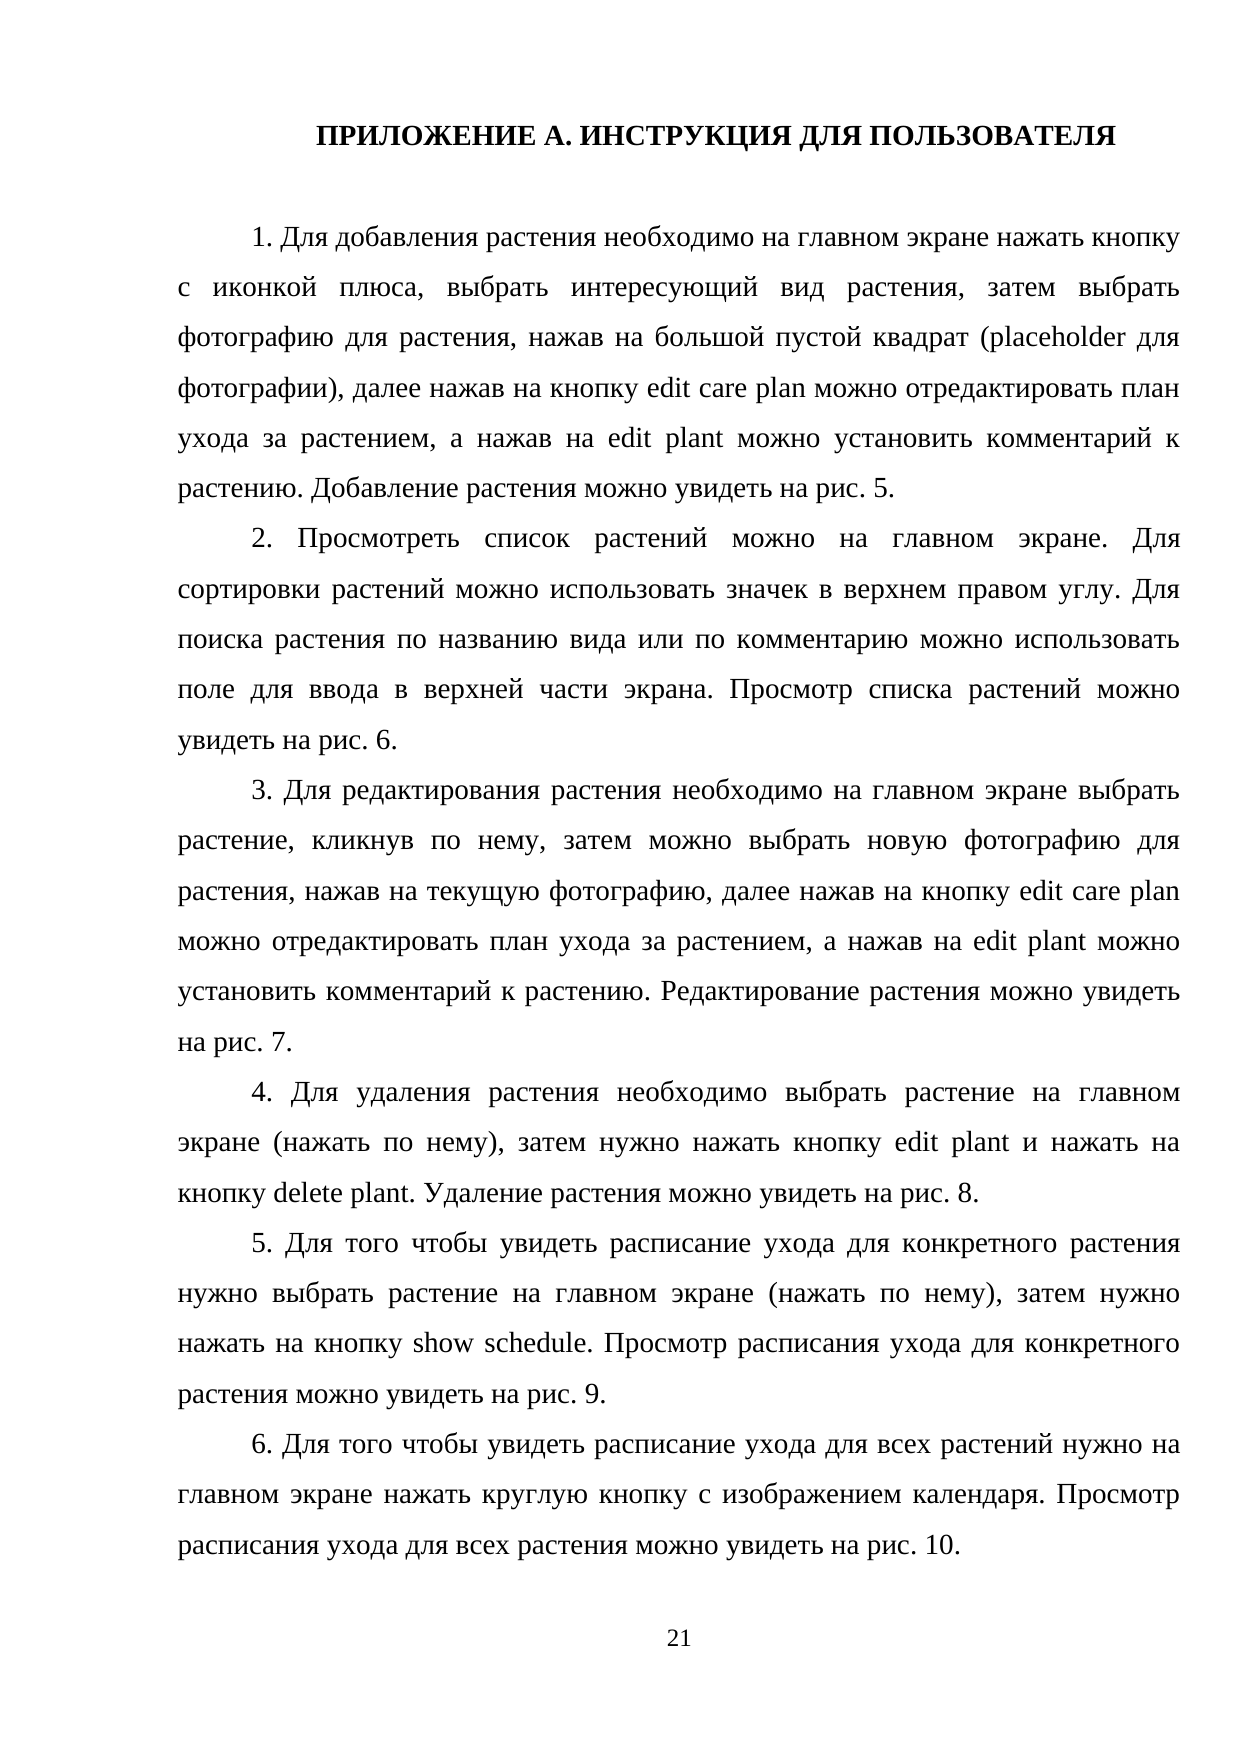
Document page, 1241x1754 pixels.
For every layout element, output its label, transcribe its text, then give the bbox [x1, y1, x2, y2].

text 2. Просмотреть список растений можно на главном экране. Для сортировки растений можно использовать значек в верхнем правом углу. Для поиска растения по названию вида или по комментарию можно использовать поле для ввода в верхней части экрана. Просмотр списка растений можно увидеть на рис. 6. [177, 521, 1181, 755]
text 6. Для того чтобы увидеть расписание ухода для всех растений нужно на главном экране нажать круглую кнопку с изображением календаря. Просмотр расписания ухода для всех растения можно увидеть на рис. 10. [177, 1426, 1181, 1560]
text Приложение А. Инструкция для пользователя [177, 118, 1181, 152]
text 4. Для удаления растения необходимо выбрать растение на главном экране (нажать по нему), затем нужно нажать кнопку edit plant и нажать на кнопку delete plant. Удаление растения можно увидеть на рис. 8. [177, 1074, 1181, 1208]
text 3. Для редактирования растения необходимо на главном экране выбрать растение, кликнув по нему, затем можно выбрать новую фотографию для растения, нажав на текущую фотографию, далее нажав на кнопку edit care plan можно отредактировать план ухода за растением, а нажав на edit plant можно установить комментарий к растению. Редактирование растения можно увидеть на рис. 7. [177, 772, 1181, 1057]
text 5. Для того чтобы увидеть расписание ухода для конкретного растения нужно выбрать растение на главном экране (нажать по нему), затем нужно нажать на кнопку show schedule. Просмотр расписания ухода для конкретного растения можно увидеть на рис. 9. [177, 1225, 1181, 1409]
text 1. Для добавления растения необходимо на главном экране нажать кнопку с иконкой плюса, выбрать интересующий вид растения, затем выбрать фотографию для растения, нажав на большой пустой квадрат (placeholder для фотографии), далее нажав на кнопку edit care plan можно отредактировать план ухода за растением, а нажав на edit plant можно установить комментарий к растению. Добавление растения можно увидеть на рис. 5. [177, 219, 1181, 504]
